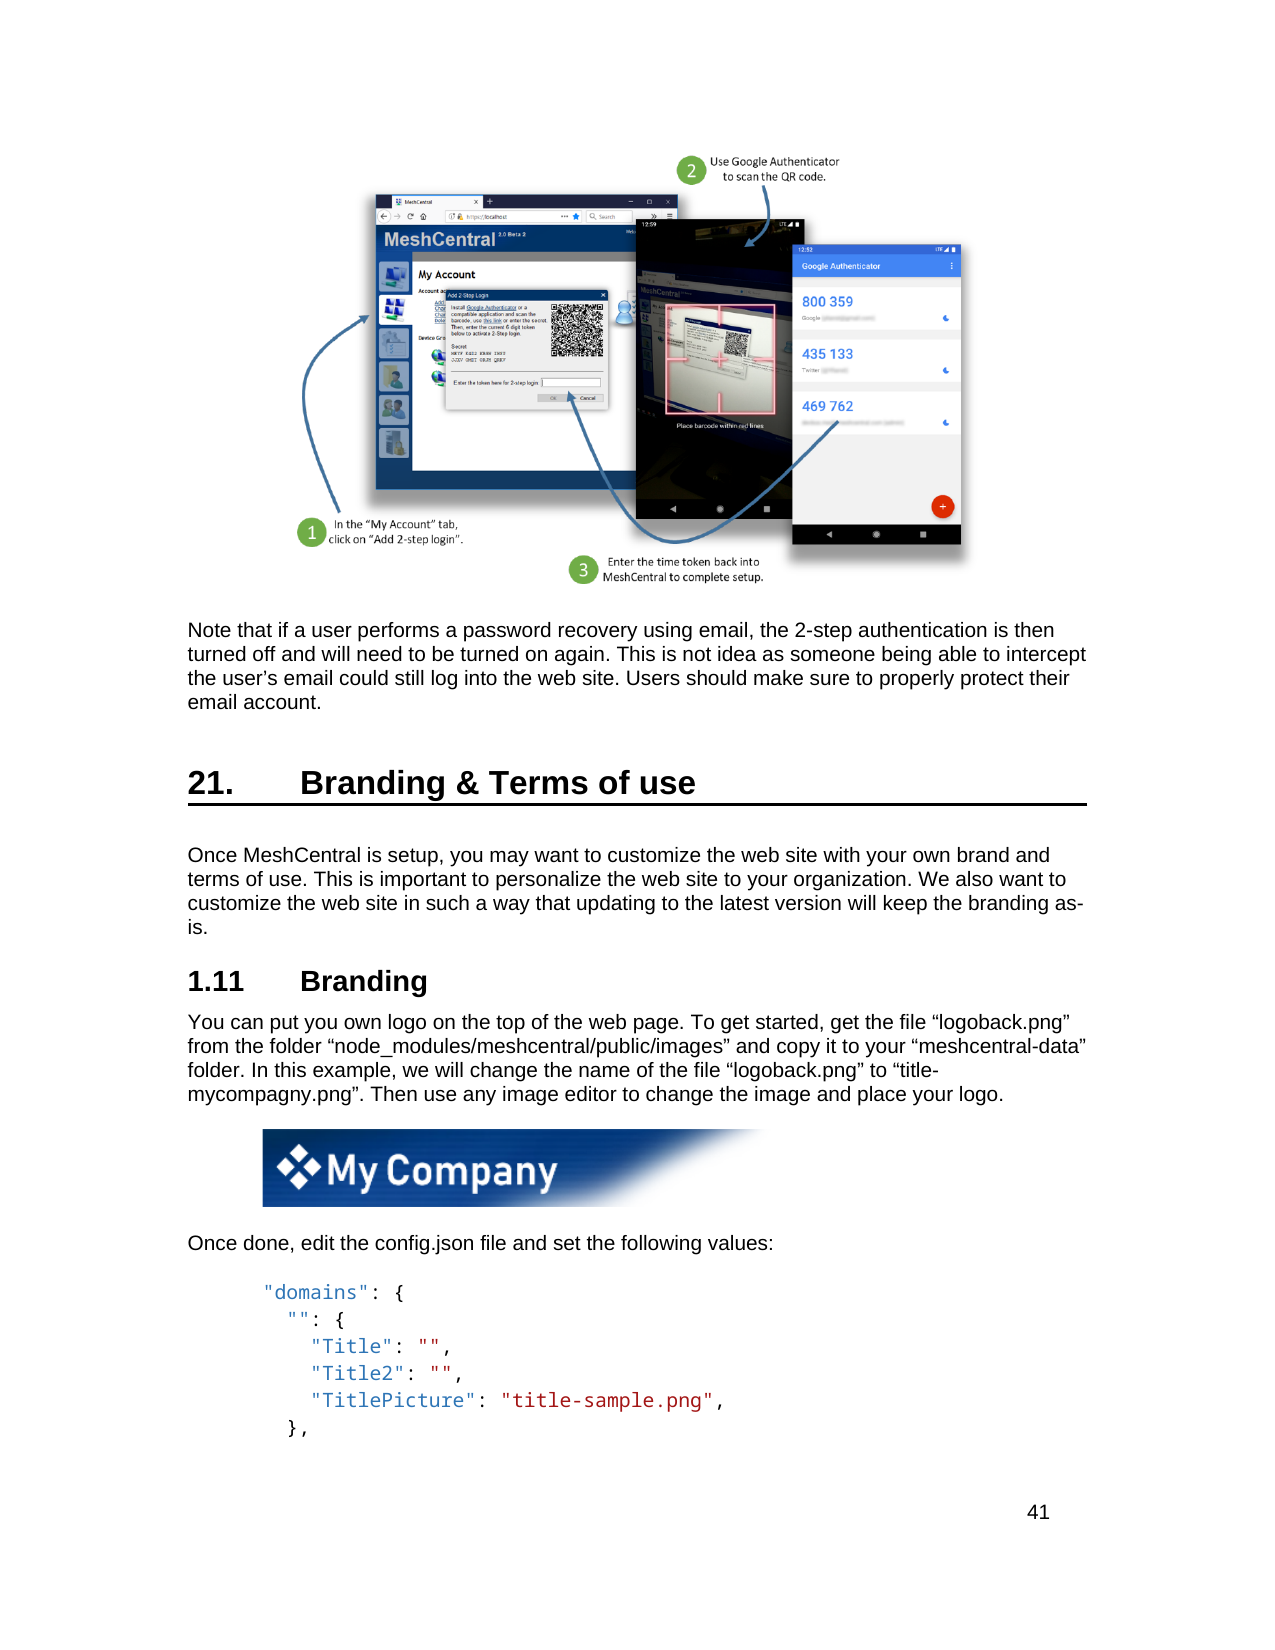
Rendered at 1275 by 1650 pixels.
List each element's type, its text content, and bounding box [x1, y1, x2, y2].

subtitle Branding & Terms of use [187, 763, 1087, 806]
text Note that if a user performs a password recovery using email, the 2-step authentication is then turned off and will need to be turned on again. This is not idea as someone being able to intercept the user’s email could still log into the web site. Users should make sure to properly protect their email account. [187, 618, 1087, 714]
text Once done, edit the config.json file and set the following values: [187, 1230, 1087, 1254]
text }, [262, 1413, 1087, 1440]
subtitle Branding [187, 964, 1087, 997]
text "Title": "", [262, 1332, 1087, 1359]
text You can put you own logo on the top of the web page. To get started, get the file “logoback.png” from the folder “node_modules/meshcentral/public/images” and copy it to your “meshcentral-data” folder. In this example, we will change the name of the file “logoback.png” to “title-mycompagny.png”. Then use any image editor to change the image and place your logo. [187, 1010, 1087, 1106]
text "Title2": "", [262, 1359, 1087, 1386]
text "domains": { [262, 1278, 1087, 1305]
text "": { [262, 1305, 1087, 1332]
text "TitlePicture": "title-sample.png", [262, 1386, 1087, 1413]
text Once MeshCentral is setup, you may want to customize the web site with your own brand and terms of use. This is important to personalize the web site to your organization. We also want to customize the web site in such a way that updating to the latest version will keep the branding as-is. [187, 843, 1087, 939]
